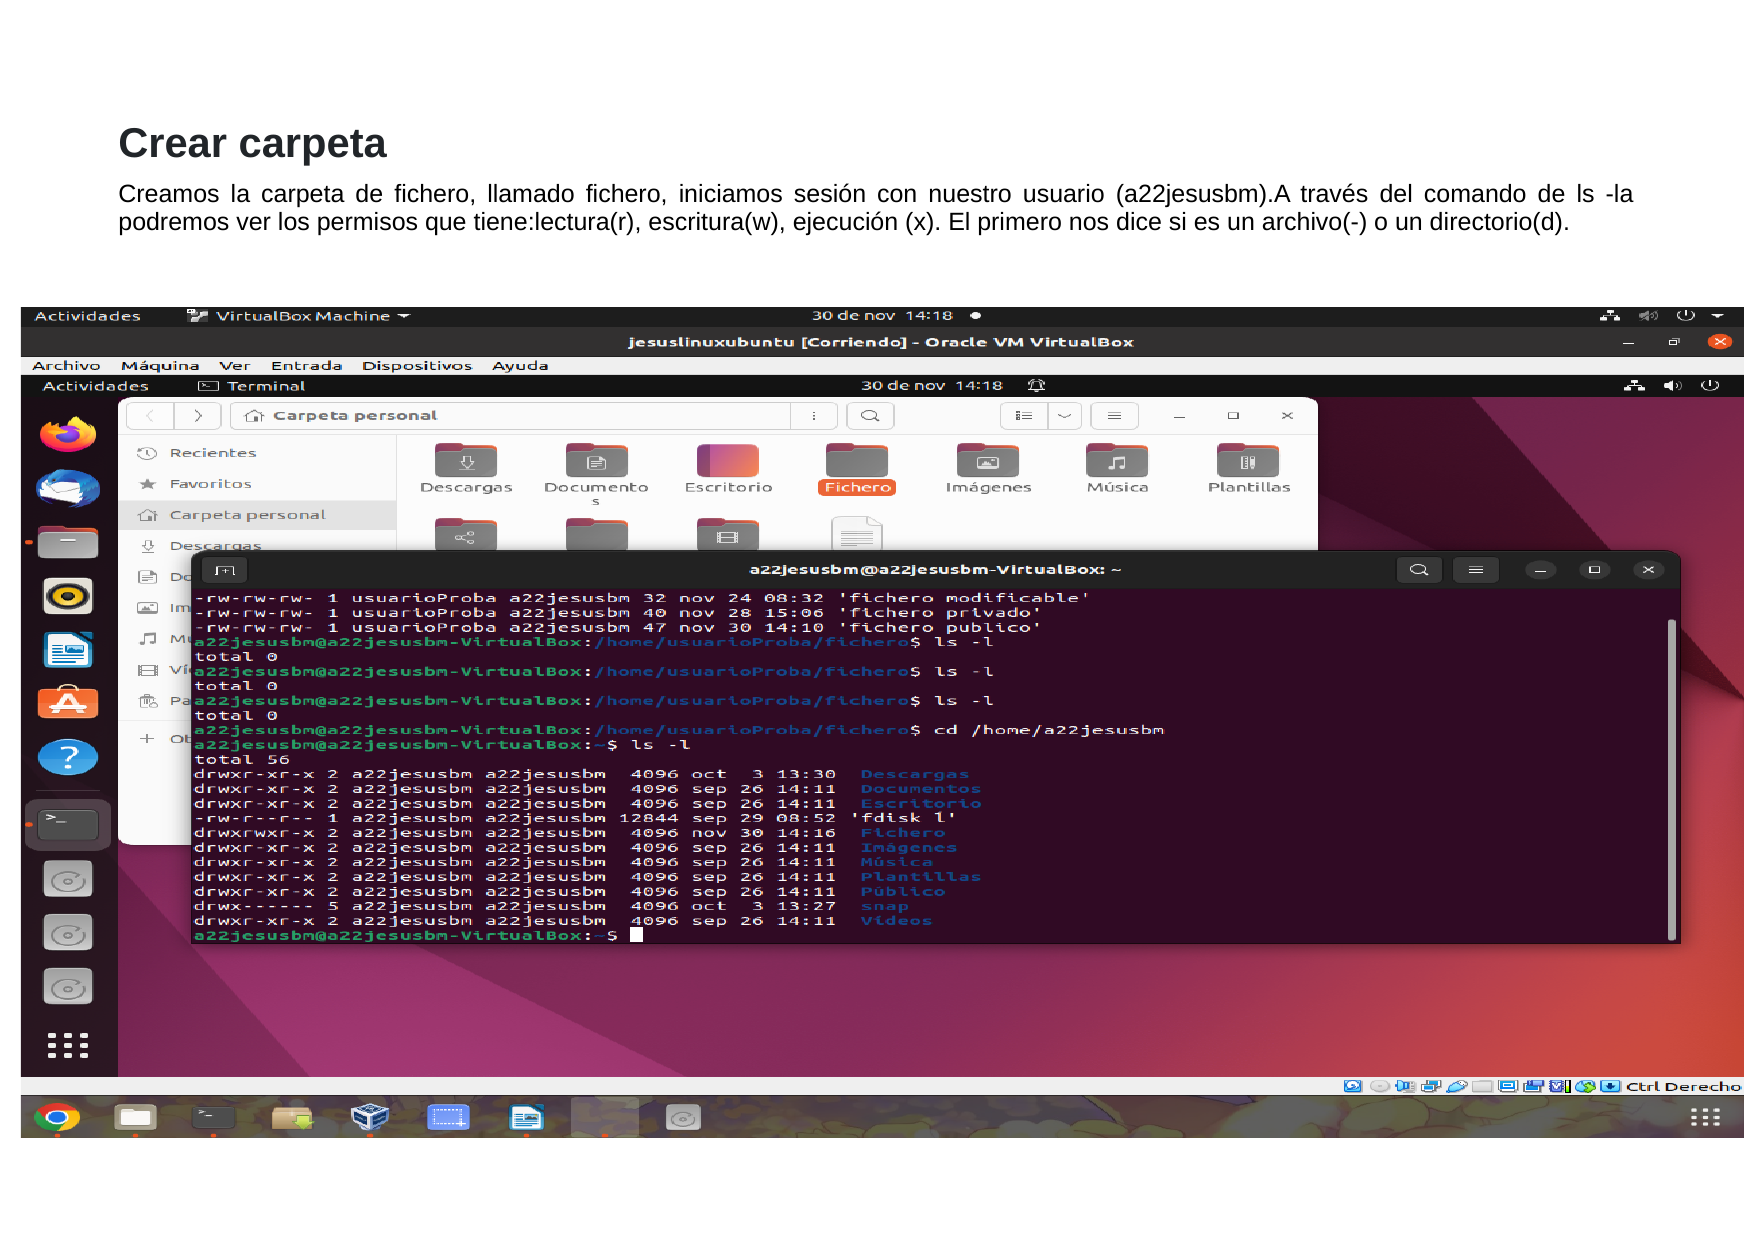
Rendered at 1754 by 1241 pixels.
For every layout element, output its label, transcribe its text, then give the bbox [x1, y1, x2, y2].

subtitle Crear carpeta [118, 118, 1636, 166]
text Creamos la carpeta de fichero, llamado fichero, iniciamos sesión con nuestro usuario (a22jesusbm).A través del comando de ls -la podremos ver los permisos que tiene:lectura(r), escritura(w), ejecución (x). El primero nos dice si es un archivo(-) o un directorio(d). [118, 178, 1636, 236]
picture [20, 307, 1744, 1138]
